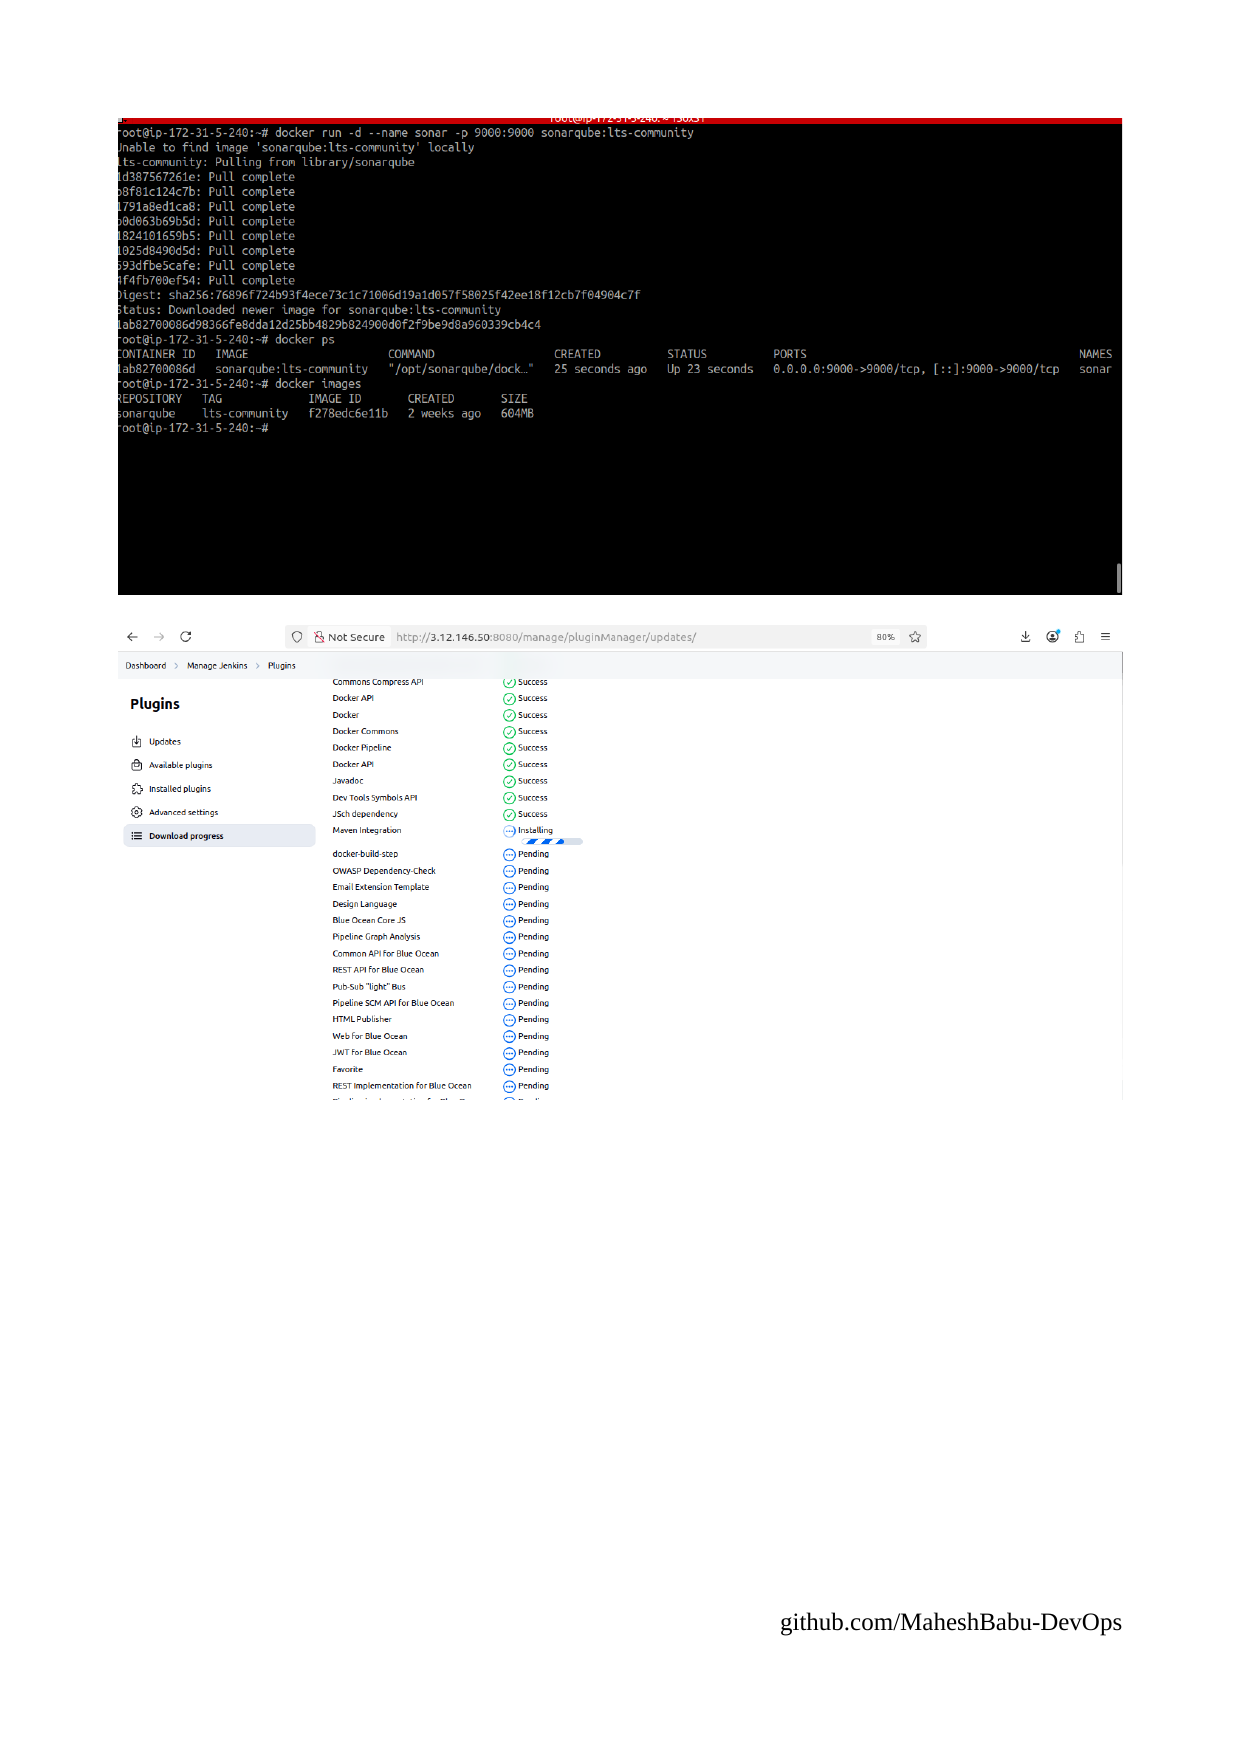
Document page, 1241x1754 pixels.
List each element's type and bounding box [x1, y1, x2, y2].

picture [118, 118, 1123, 595]
picture [118, 623, 1123, 1100]
